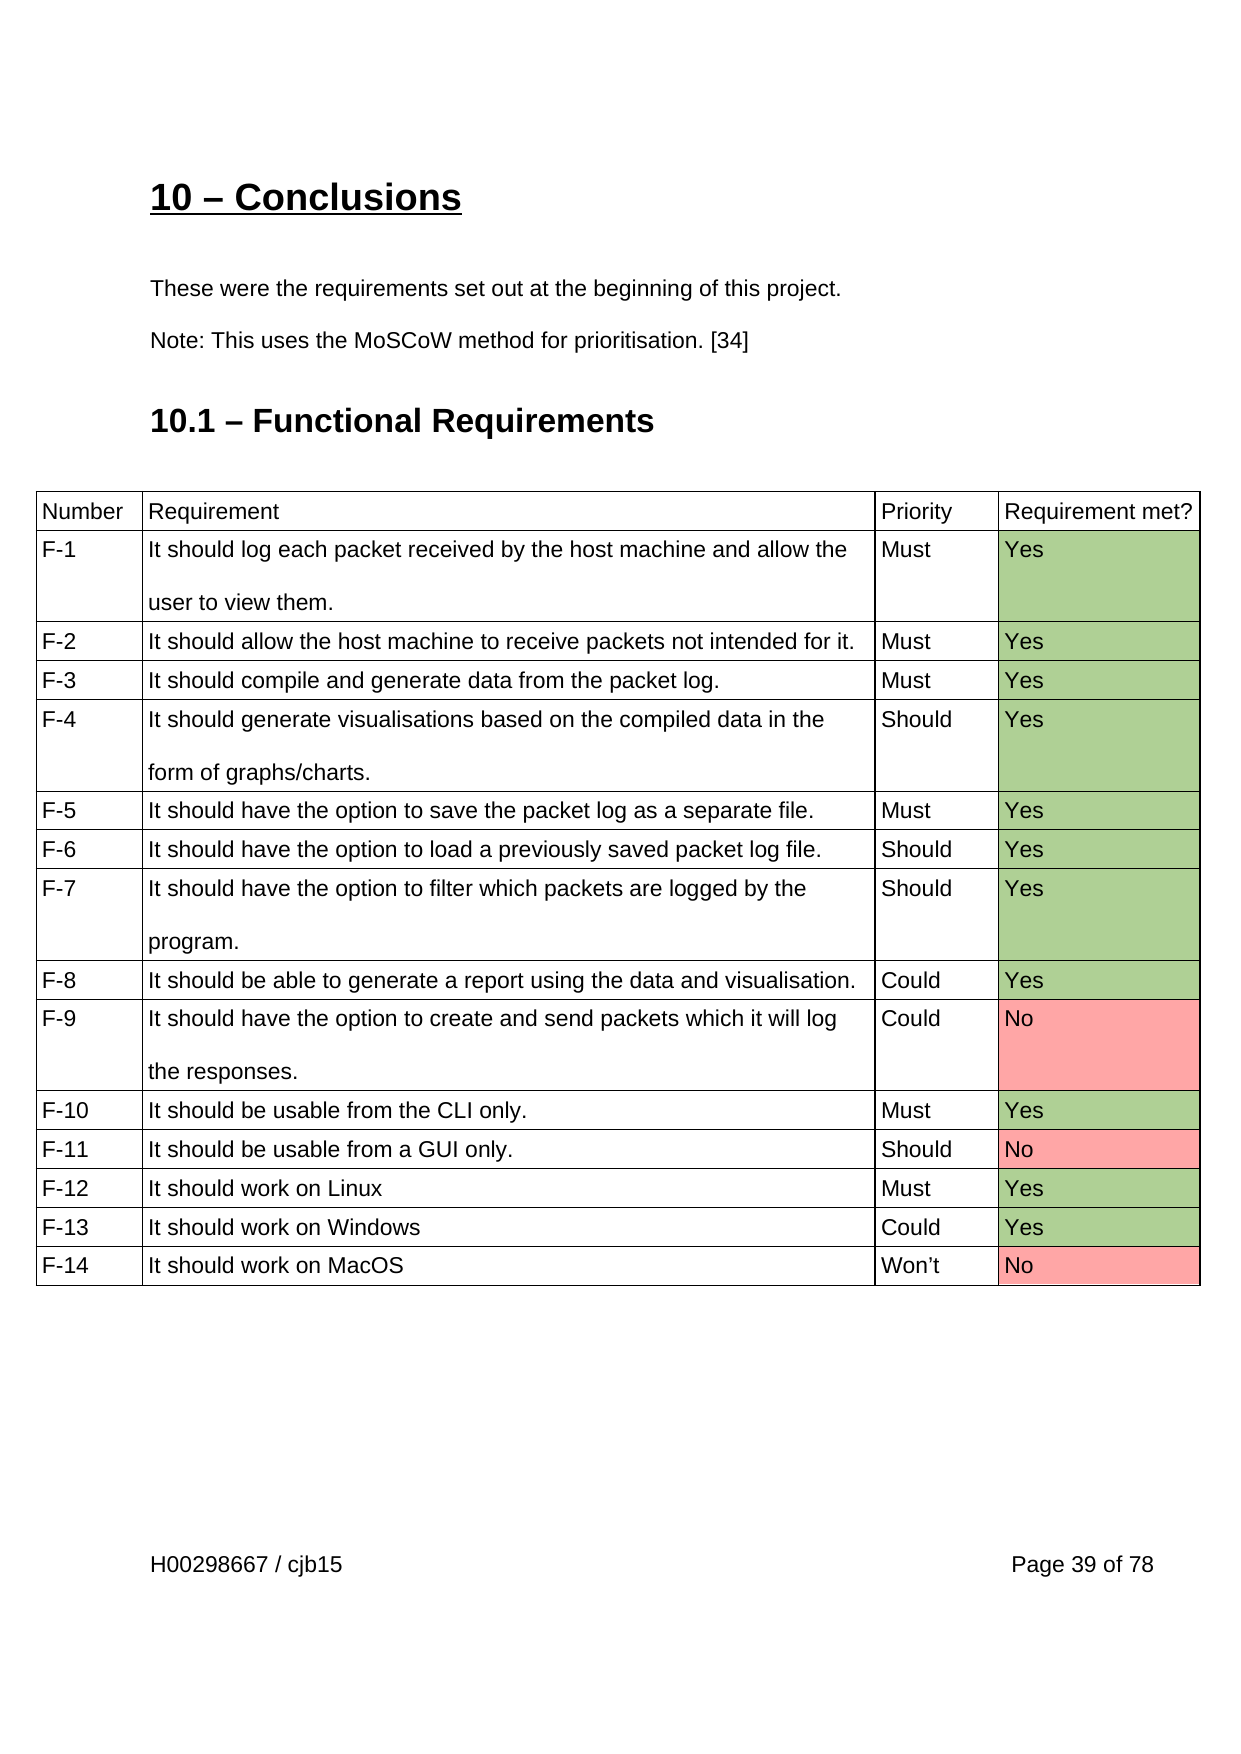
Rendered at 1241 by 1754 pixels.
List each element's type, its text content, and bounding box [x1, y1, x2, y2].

table_cell Yes [999, 661, 1199, 699]
table_cell F-11 [37, 1130, 142, 1168]
table_cell Should [876, 1130, 998, 1168]
table_cell Yes [999, 1091, 1199, 1129]
table_cell It should be usable from the CLI only. [143, 1091, 874, 1129]
table_cell Yes [999, 830, 1199, 868]
subtitle 10.1 – Functional Requirements [150, 401, 1090, 440]
table_cell It should work on Windows [143, 1208, 874, 1246]
table_cell Should [876, 700, 998, 791]
table_cell It should generate visualisations based on the compiled data in the form of graphs/charts. [143, 700, 874, 791]
subtitle 10 – Conclusions [150, 175, 1090, 219]
table_cell Could [876, 1208, 998, 1246]
table_header Requirement met? [999, 492, 1199, 530]
table_header Number [37, 492, 142, 530]
table_cell Must [876, 1169, 998, 1207]
table_cell It should work on Linux [143, 1169, 874, 1207]
table_header Requirement [143, 492, 874, 530]
table_cell F-4 [37, 700, 142, 791]
table_cell It should have the option to filter which packets are logged by the program. [143, 869, 874, 960]
table_cell It should log each packet received by the host machine and allow the user to view them. [143, 531, 874, 621]
table_cell It should be able to generate a report using the data and visualisation. [143, 961, 874, 999]
table_cell Won’t [876, 1247, 998, 1284]
table_cell F-10 [37, 1091, 142, 1129]
text Note: This uses the MoSCoW method for prioritisation. [34] [150, 327, 1090, 354]
table_cell F-13 [37, 1208, 142, 1246]
table_cell No [999, 1247, 1199, 1284]
table_cell Must [876, 1091, 998, 1129]
table_cell Yes [999, 961, 1199, 999]
table_cell F-6 [37, 830, 142, 868]
table_cell Should [876, 869, 998, 960]
table_cell It should compile and generate data from the packet log. [143, 661, 874, 699]
table_cell No [999, 1000, 1199, 1090]
table_cell F-8 [37, 961, 142, 999]
table_cell Yes [999, 792, 1199, 829]
table_cell It should have the option to create and send packets which it will log the responses. [143, 1000, 874, 1090]
table_cell F-2 [37, 622, 142, 660]
table_cell F-3 [37, 661, 142, 699]
table_cell Should [876, 830, 998, 868]
table_cell F-1 [37, 531, 142, 621]
table_cell F-12 [37, 1169, 142, 1207]
table_cell Must [876, 661, 998, 699]
table_cell F-9 [37, 1000, 142, 1090]
table_cell Must [876, 622, 998, 660]
table_cell Yes [999, 622, 1199, 660]
table_cell F-14 [37, 1247, 142, 1284]
table_cell No [999, 1130, 1199, 1168]
table_cell Must [876, 531, 998, 621]
table_cell It should have the option to save the packet log as a separate file. [143, 792, 874, 829]
table_cell Could [876, 1000, 998, 1090]
table_cell Could [876, 961, 998, 999]
table_cell Yes [999, 869, 1199, 960]
table_cell Must [876, 792, 998, 829]
table_cell Yes [999, 700, 1199, 791]
table_cell Yes [999, 531, 1199, 621]
table_cell It should allow the host machine to receive packets not intended for it. [143, 622, 874, 660]
text These were the requirements set out at the beginning of this project. [150, 275, 1090, 301]
table_cell F-7 [37, 869, 142, 960]
table_cell Yes [999, 1169, 1199, 1207]
table_cell It should work on MacOS [143, 1247, 874, 1284]
table_cell F-5 [37, 792, 142, 829]
table_cell Yes [999, 1208, 1199, 1246]
table_header Priority [876, 492, 998, 530]
table_cell It should have the option to load a previously saved packet log file. [143, 830, 874, 868]
table_cell It should be usable from a GUI only. [143, 1130, 874, 1168]
